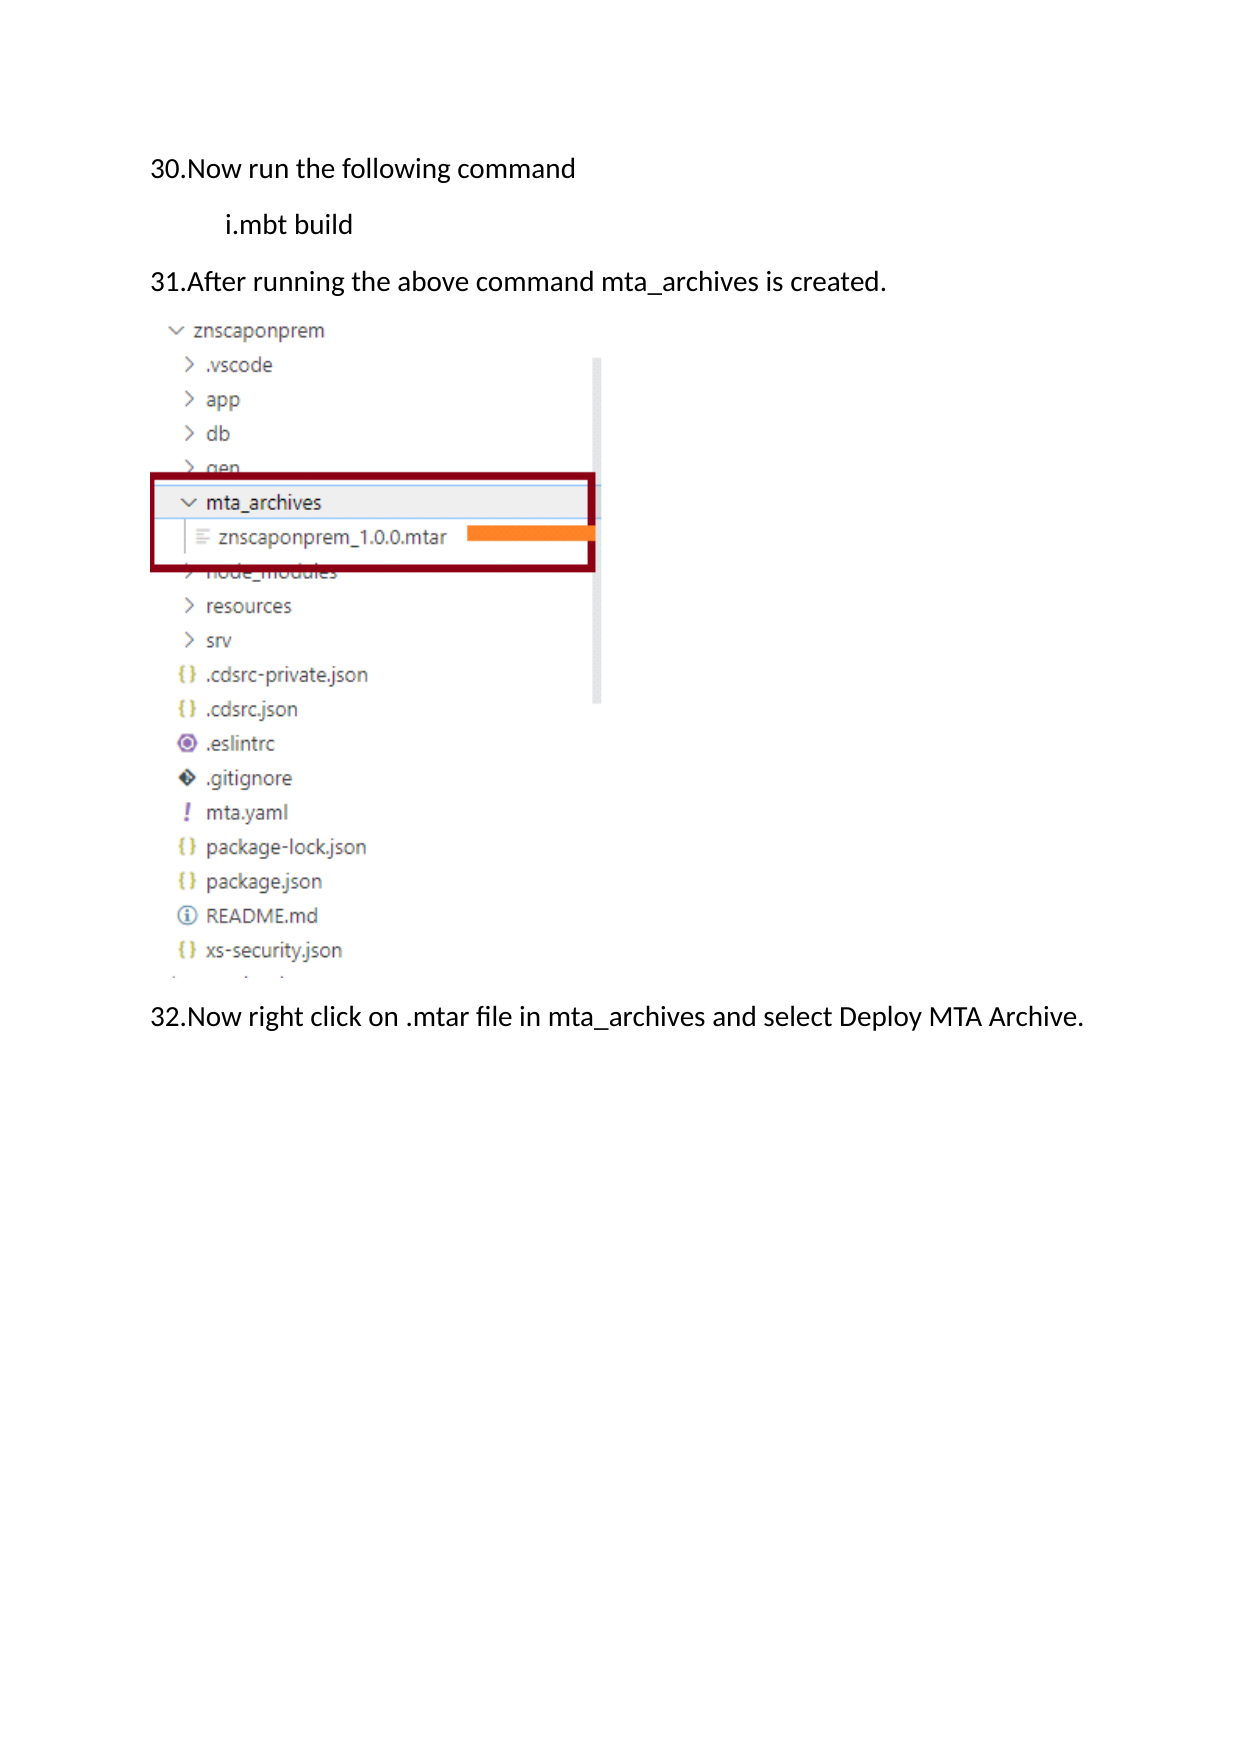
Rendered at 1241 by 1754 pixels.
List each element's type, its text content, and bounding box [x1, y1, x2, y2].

text 31.After running the above command mta_archives is created. [150, 263, 1090, 298]
text 30.Now run the following command [150, 150, 1090, 186]
text i.mbt build [150, 206, 1090, 242]
text 32.Now right click on .mtar file in mta_archives and select Deploy MTA Archive. [150, 998, 1090, 1034]
